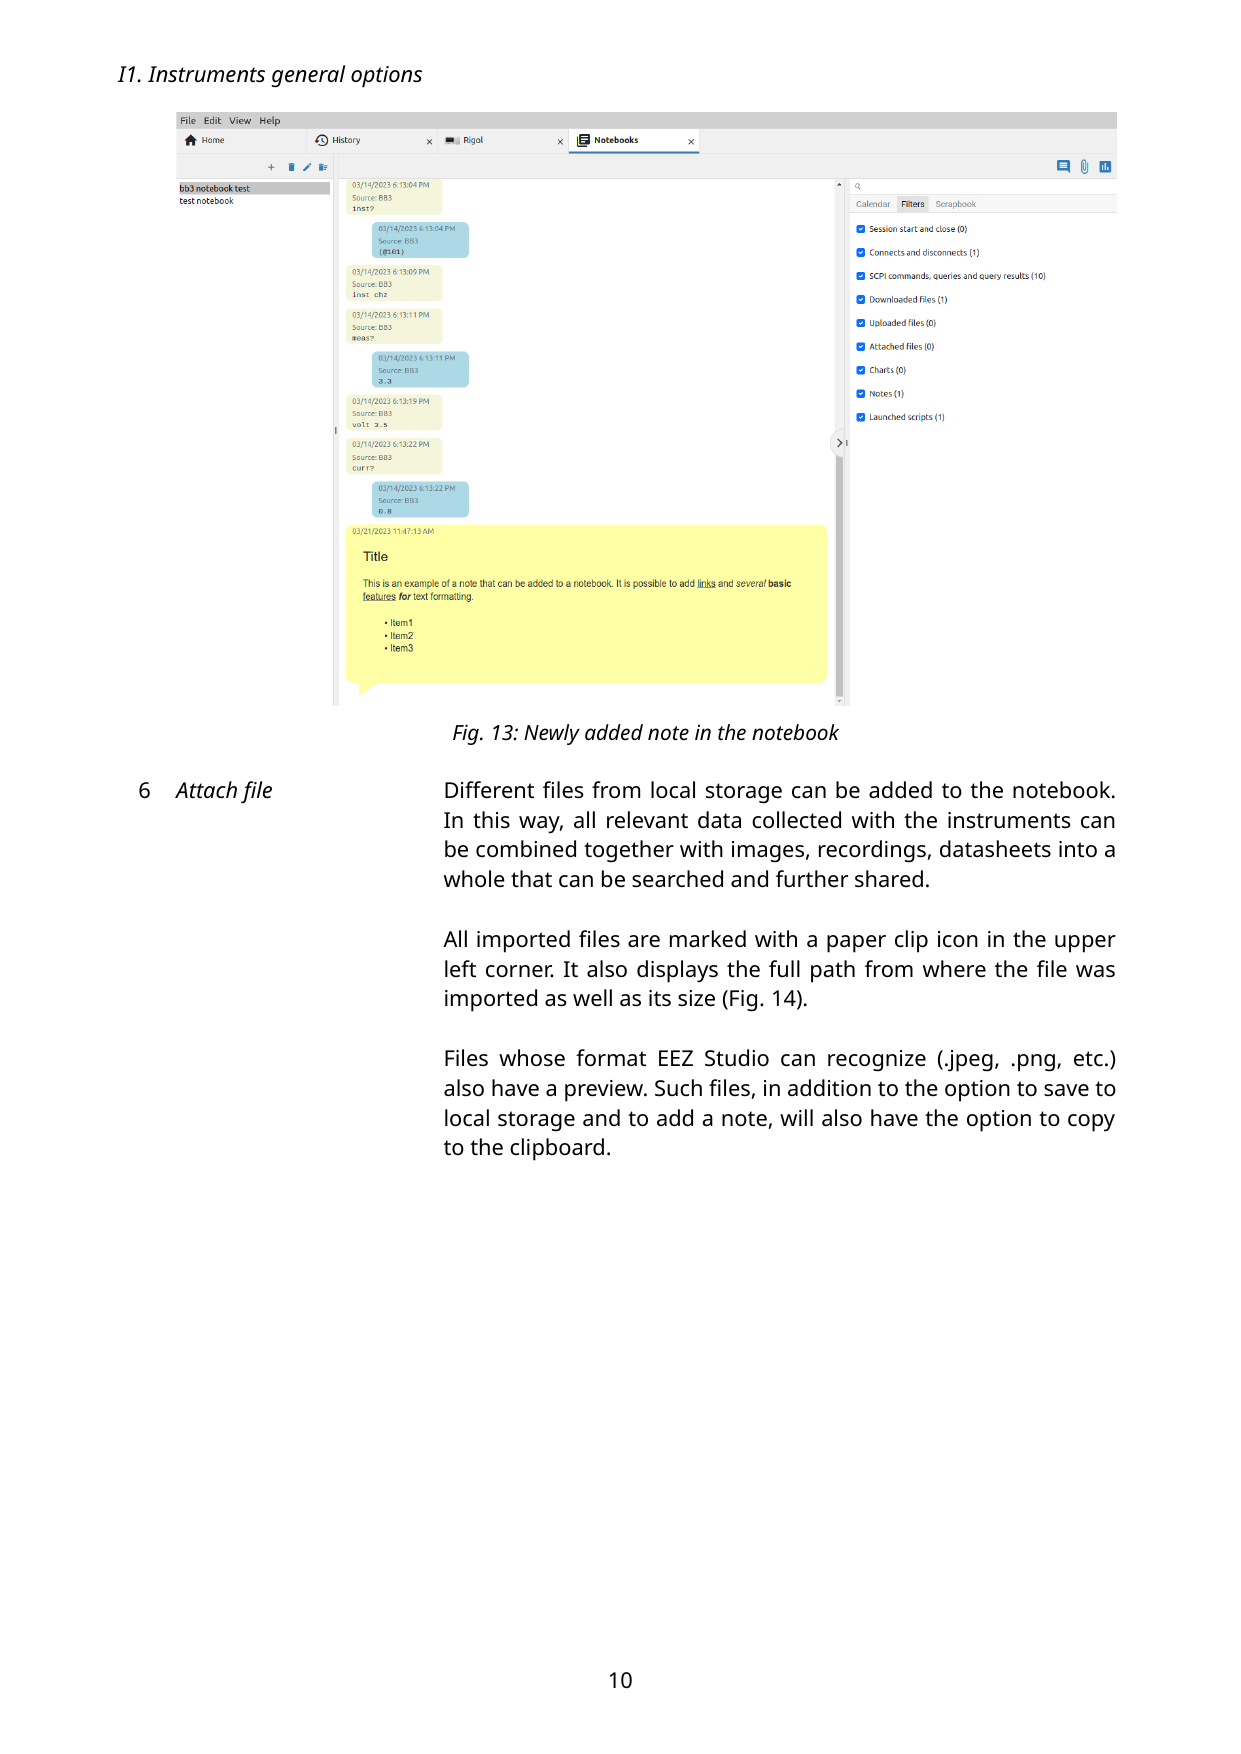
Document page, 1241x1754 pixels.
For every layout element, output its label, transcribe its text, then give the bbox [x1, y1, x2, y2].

table_cell Different files from local storage can be added to the notebook. In this way, all relevant data collected with the instruments can be combined together with images, recordings, datasheets into a whole that can be searched and further shared. All imported files are marked with a paper clip icon in the upper left corner. It also displays the full path from where the file was imported as well as its size (Fig. 14). Files whose format EEZ Studio can recognize (.jpeg, .png, etc.) also have a preview. Such files, in addition to the option to save to local storage and to add a note, will also have the option to copy to the clipboard. [438, 769, 1123, 1198]
picture [176, 112, 1118, 706]
table_cell [118, 107, 171, 769]
table_cell 6 [118, 769, 171, 1198]
table_cell Attach file [171, 769, 438, 1198]
table_cell [171, 107, 1123, 769]
